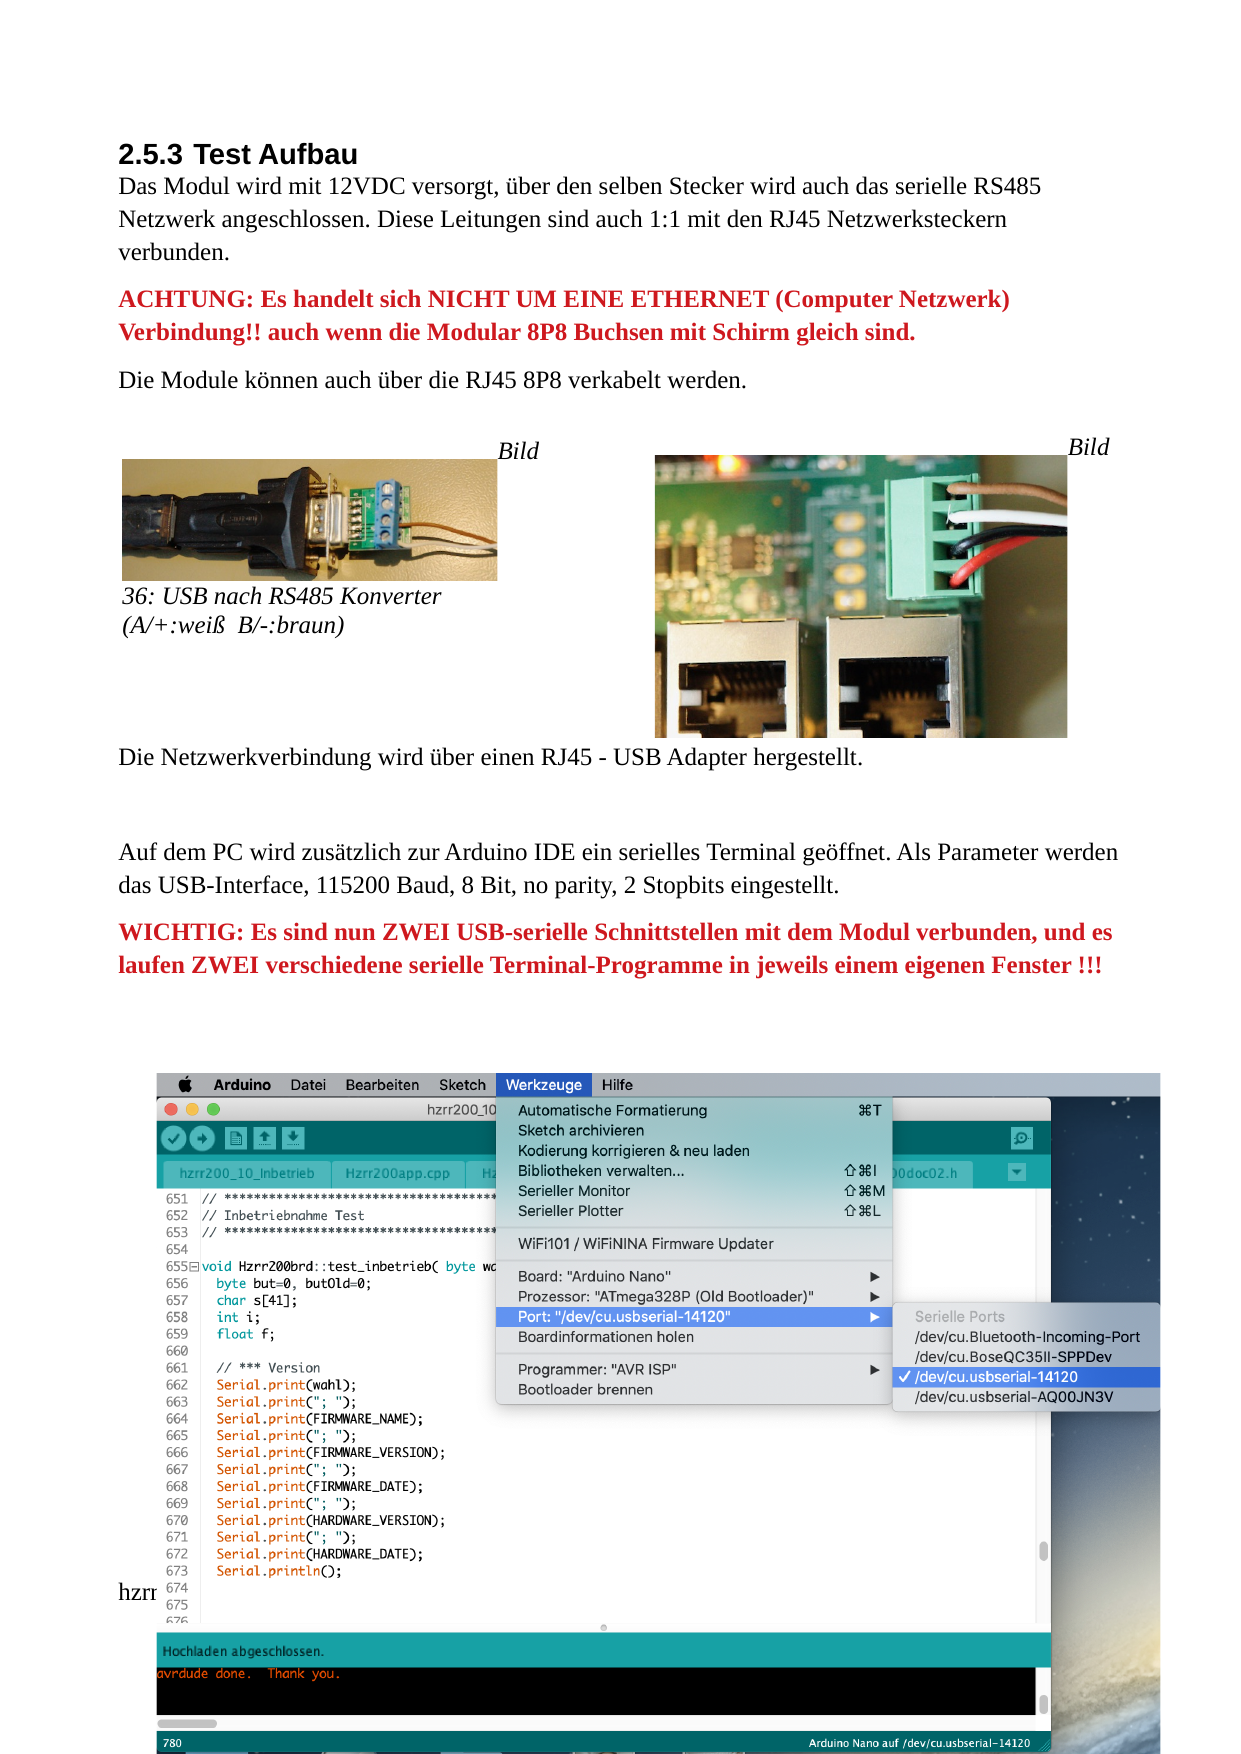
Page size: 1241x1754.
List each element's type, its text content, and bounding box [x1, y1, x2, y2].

text Die Netzwerkverbindung wird über einen RJ45 - USB Adapter hergestellt. [118, 446, 1122, 770]
text Auf dem PC wird zusätzlich zur Arduino IDE ein serielles Terminal geöffnet. Als Parameter werden das USB-Interface, 115200 Baud, 8 Bit, no parity, 2 Stopbits eingestellt. [118, 837, 1122, 899]
text Bild 36: USB nach RS485 Konverter (A/+:weiß B/-:braun) [122, 436, 549, 638]
text ACHTUNG: Es handelt sich NICHT UM EINE ETHERNET (Computer Netzwerk) Verbindung!! auch wenn die Modular 8P8 Buchsen mit Schirm gleich sind. [118, 284, 1122, 346]
text Die Module können auch über die RJ45 8P8 verkabelt werden. [118, 365, 1122, 394]
subtitle Test Aufbau [118, 137, 1122, 171]
text Das Modul wird mit 12VDC versorgt, über den selben Stecker wird auch das serielle RS485 Netzwerk angeschlossen. Diese Leitungen sind auch 1:1 mit den RJ45 Netzwerksteckern verbunden. [118, 171, 1122, 266]
text WICHTIG: Es sind nun ZWEI USB-serielle Schnittstellen mit dem Modul verbunden, und es laufen ZWEI verschiedene serielle Terminal-Programme in jeweils einem eigenen Fenster !!! [118, 917, 1122, 979]
text Bild 35: Anschluss 12V Stromversorgung (+:rot -:schwarz) und RS485 Datenverbindung (A/+:weiß B/-:braun) [655, 432, 1119, 737]
